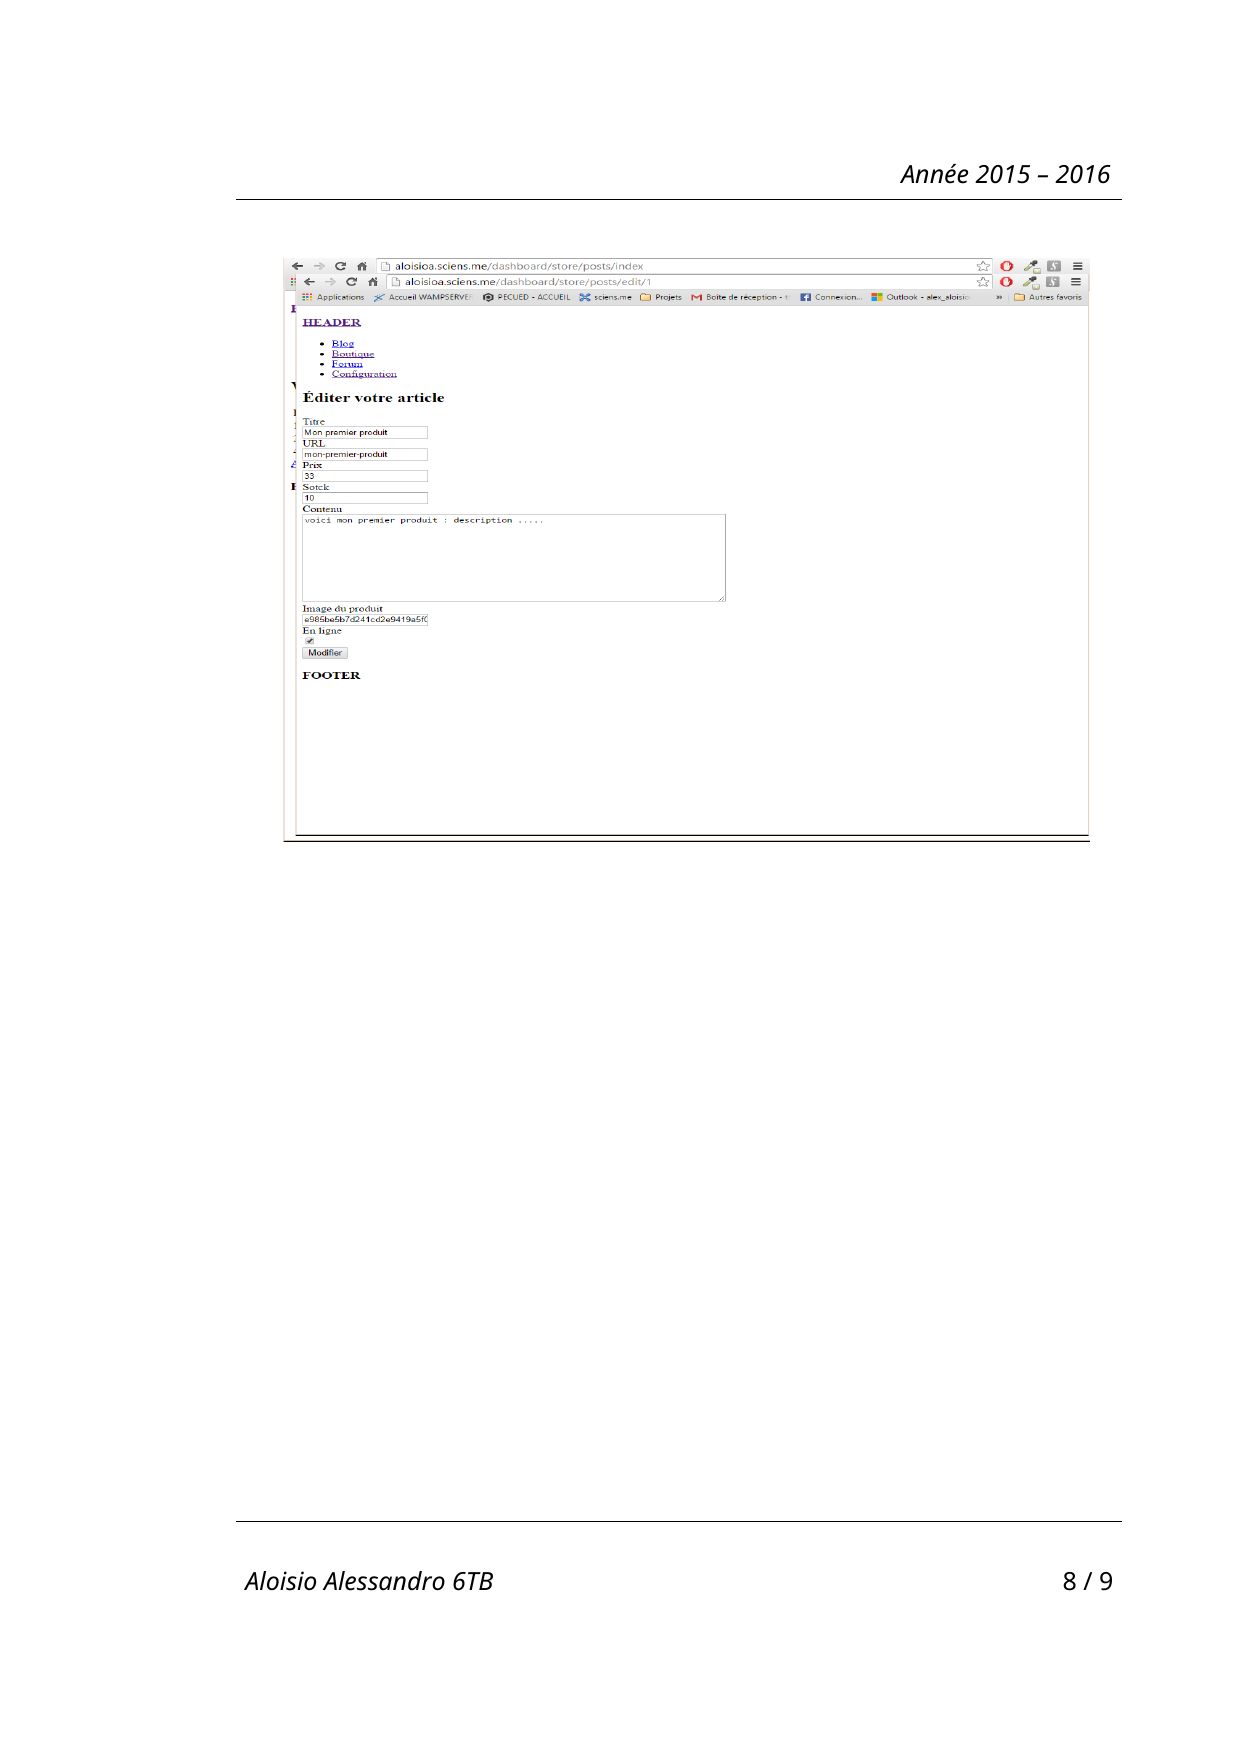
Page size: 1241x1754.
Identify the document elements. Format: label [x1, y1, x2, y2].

picture [283, 258, 1090, 842]
